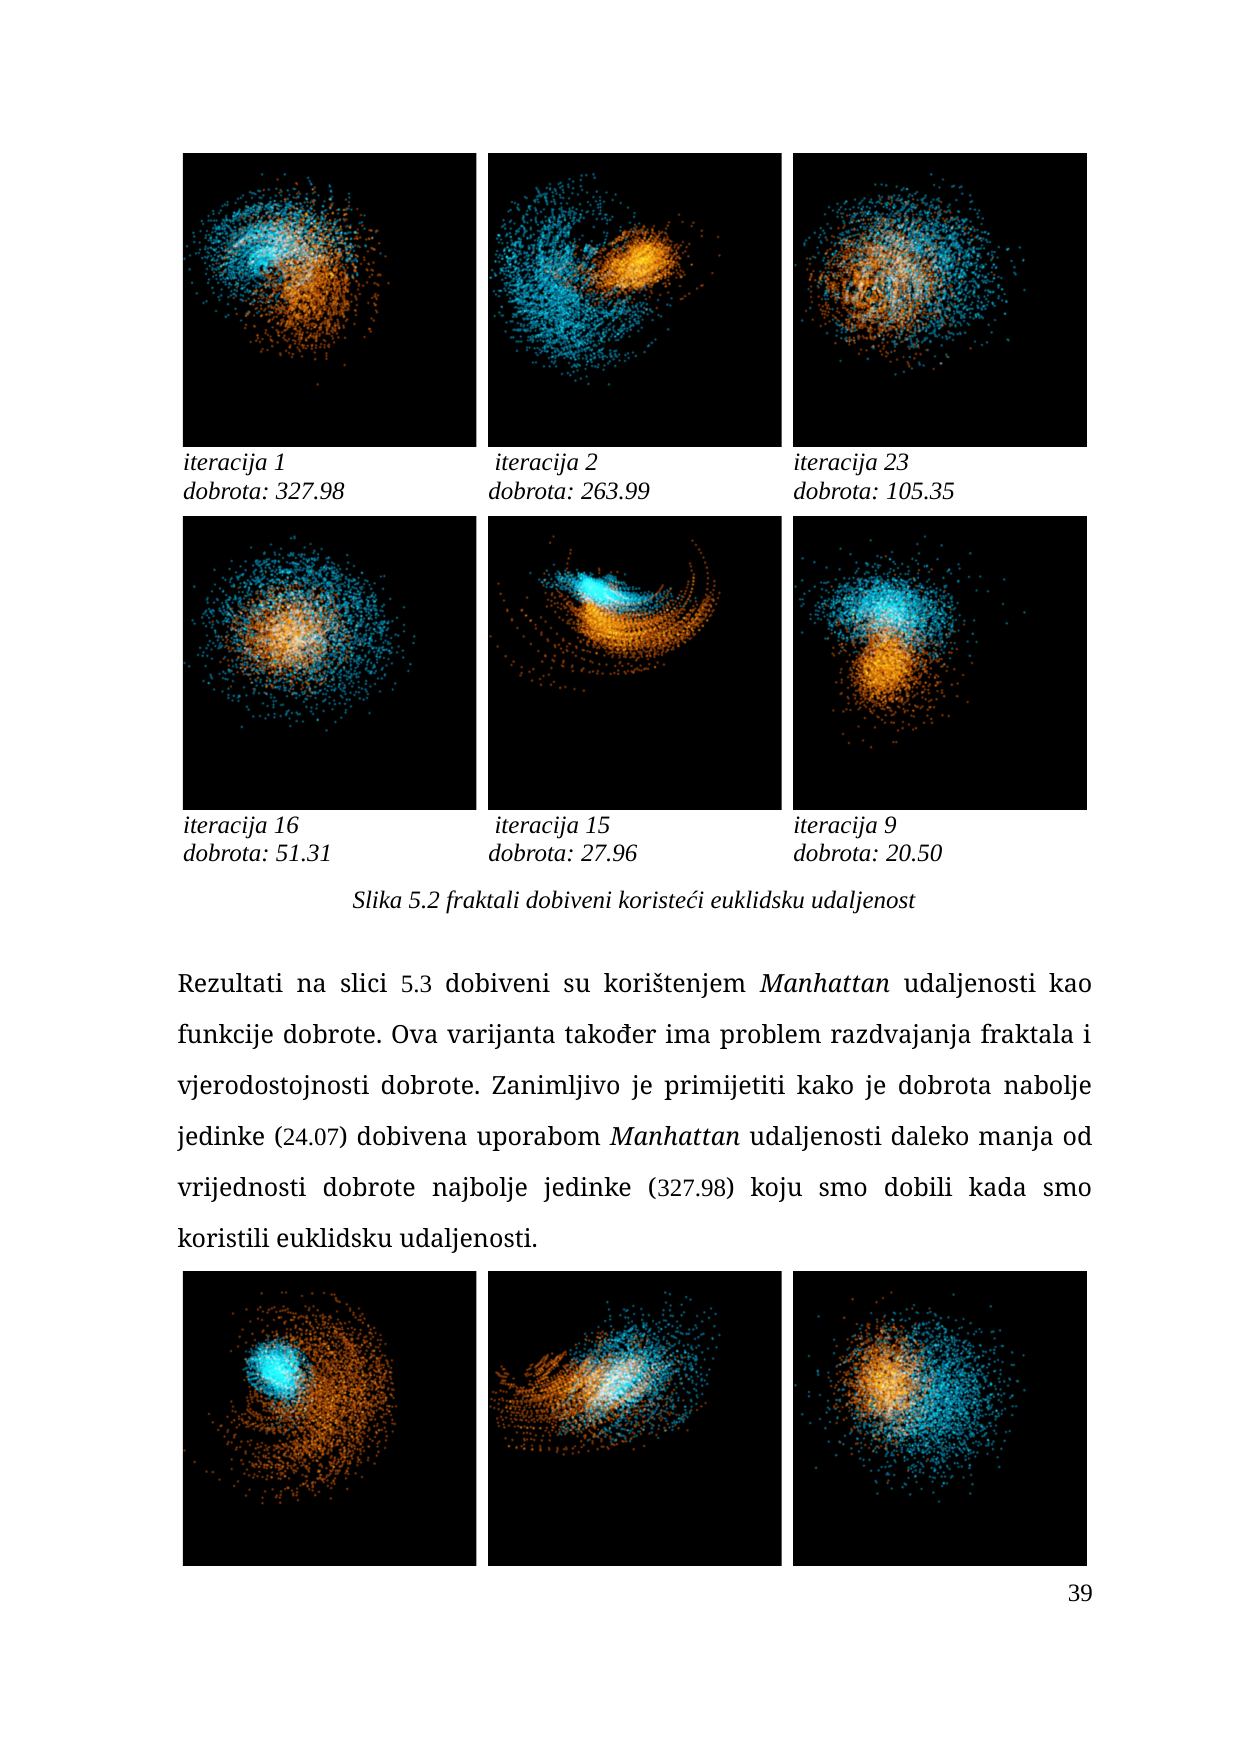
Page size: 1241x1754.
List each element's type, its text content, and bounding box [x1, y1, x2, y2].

picture [793, 1271, 1087, 1566]
text Slika 5.2 fraktali dobiveni koristeći euklidsku udaljenost [177, 885, 1093, 914]
picture [793, 153, 1087, 447]
picture [182, 1271, 477, 1566]
table_header iteracija 1 dobrota: 327.98 [177, 148, 482, 510]
picture [182, 516, 477, 810]
table_header iteracija 2 dobrota: 263.99 [482, 148, 787, 510]
table_cell iteracija 9 dobrota: 20.50 [788, 510, 1093, 873]
table_header iteracija 23 dobrota: 105.35 [788, 148, 1093, 510]
picture [488, 516, 782, 810]
picture [793, 516, 1087, 810]
text Rezultati na slici 5.3 dobiveni su korištenjem Manhattan udaljenosti kao funkcije dobrote. Ova varijanta također ima problem razdvajanja fraktala i vjerodostojnosti dobrote. Zanimljivo je primijetiti kako je dobrota nabolje jedinke (24.07) dobivena uporabom Manhattan udaljenosti daleko manja od vrijednosti dobrote najbolje jedinke (327.98) koju smo dobili kada smo koristili euklidsku udaljenosti. [177, 965, 1093, 1254]
picture [488, 1271, 782, 1566]
table_cell iteracija 15 dobrota: 27.96 [482, 510, 787, 873]
table_cell iteracija 16 dobrota: 51.31 [177, 510, 482, 873]
picture [182, 153, 477, 447]
picture [488, 153, 782, 447]
